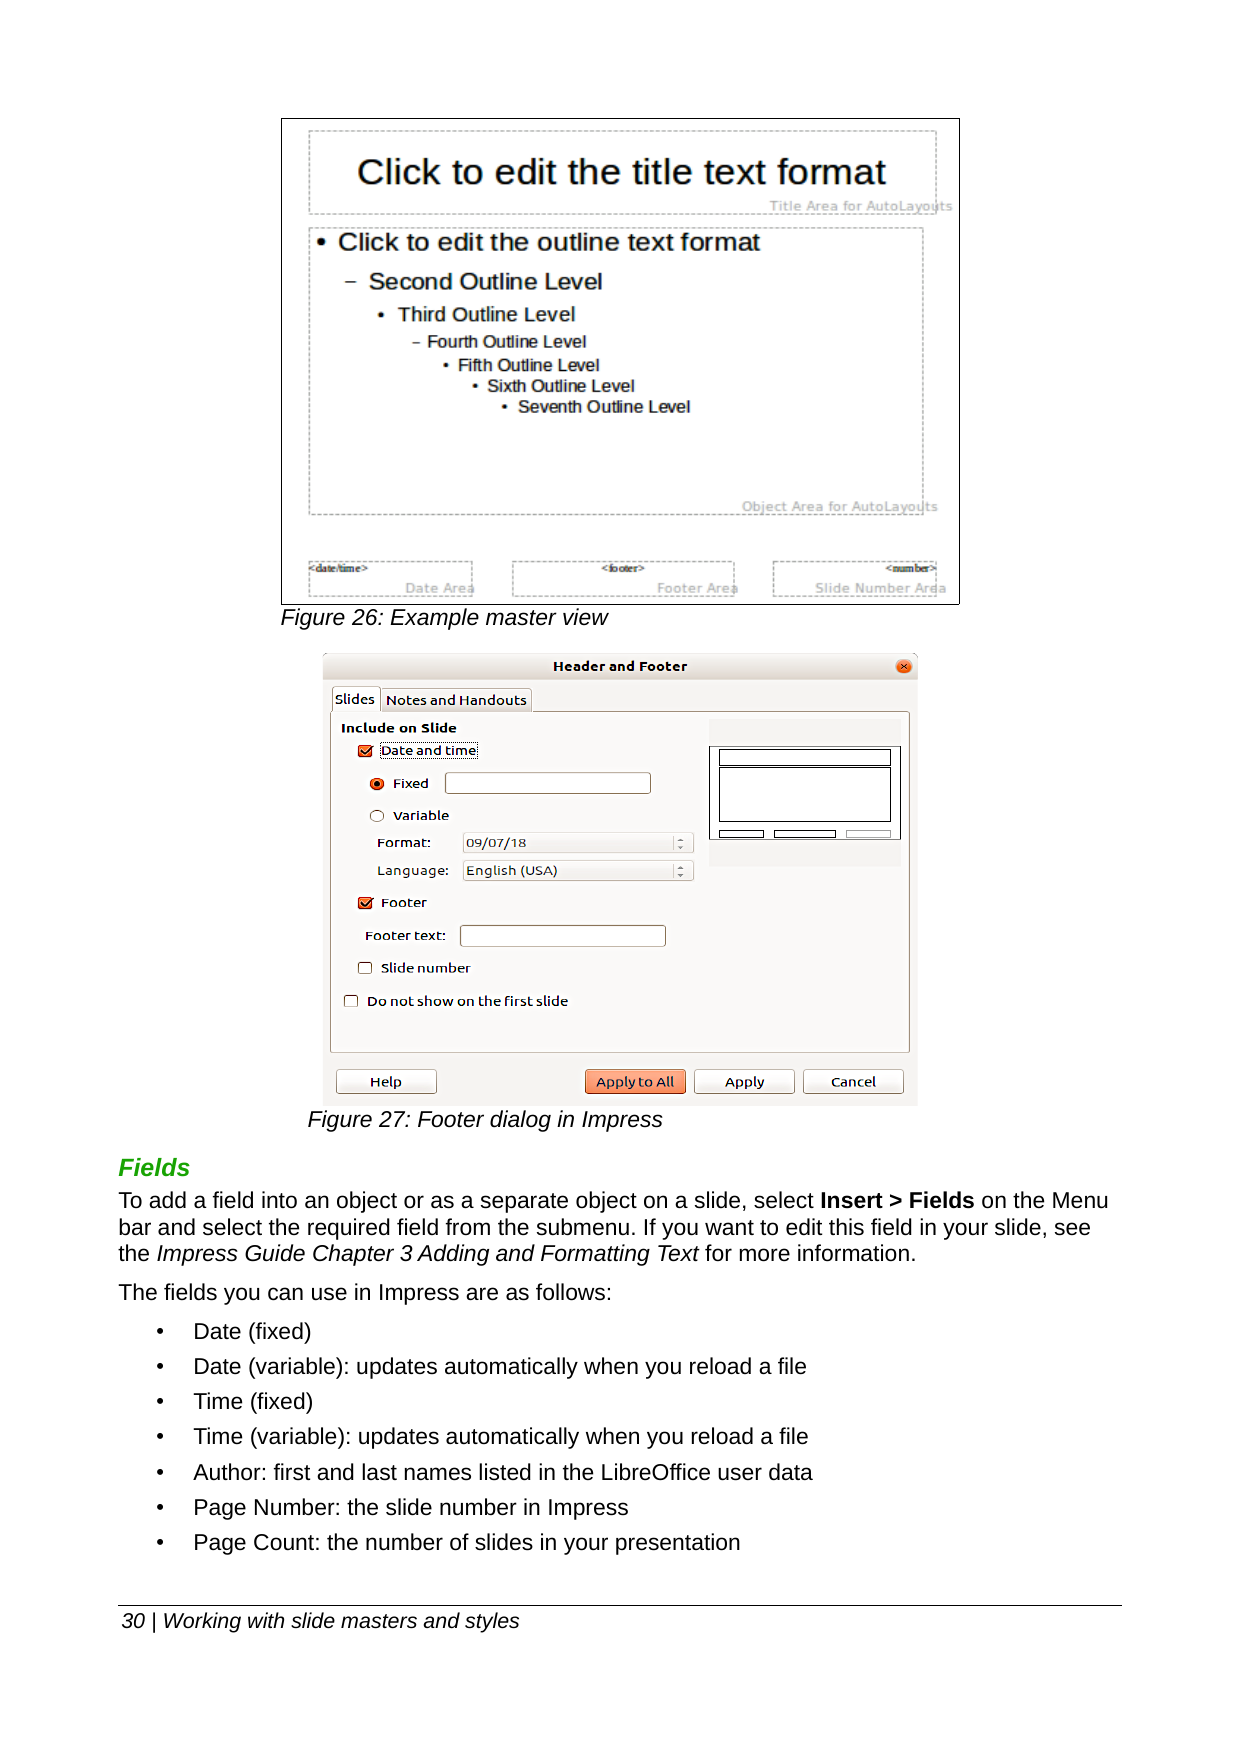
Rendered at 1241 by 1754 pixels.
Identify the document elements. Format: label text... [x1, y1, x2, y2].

list Author: first and last names listed in the LibreOffice user data [156, 1458, 1122, 1485]
list Date (variable): updates automatically when you reload a file [156, 1353, 1122, 1379]
text Figure 27: Footer dialog in Impress [307, 653, 933, 1132]
text To add a field into an object or as a separate object on a slide, select Insert > Fields on the Menu bar and select the required field from the submenu. If you want to edit this field in your slide, see the Impress Guide Chapter 3 Adding and Formatting Text for more information. [118, 1187, 1122, 1266]
picture [282, 119, 959, 604]
list The fields you can use in Impress are as follows: [118, 1279, 1122, 1305]
list Time (variable): updates automatically when you reload a file [156, 1423, 1122, 1450]
list Date (fixed) [156, 1318, 1122, 1344]
picture [322, 653, 918, 1106]
list Page Count: the number of slides in your presentation [156, 1529, 1122, 1555]
list Time (fixed) [156, 1388, 1122, 1414]
list Page Number: the slide number in Impress [156, 1494, 1122, 1520]
text Figure 26: Example master view [280, 118, 960, 631]
subtitle Fields [118, 1153, 1122, 1181]
